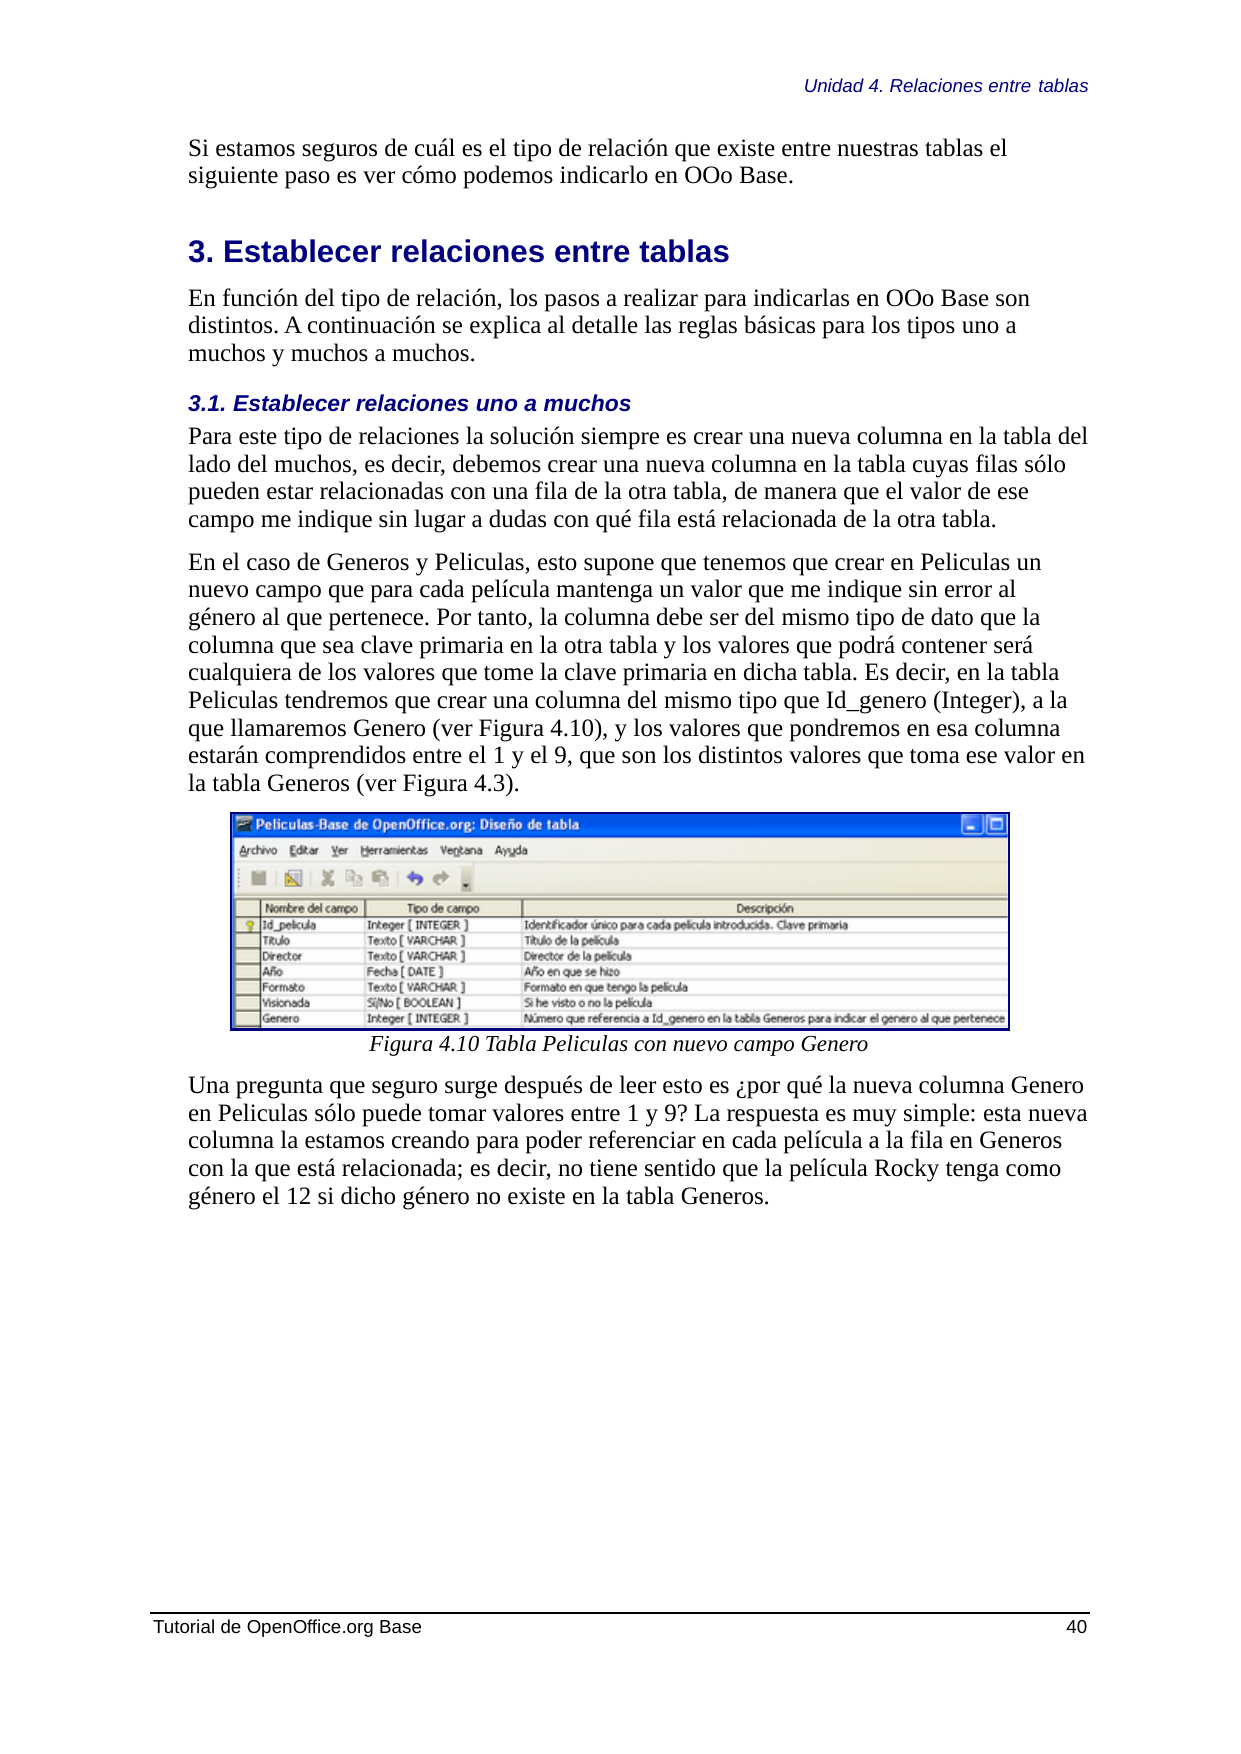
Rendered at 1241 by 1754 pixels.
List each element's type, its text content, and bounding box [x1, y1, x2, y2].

text Para este tipo de relaciones la solución siempre es crear una nueva columna en la tabla del lado del muchos, es decir, debemos crear una nueva columna en la tabla cuyas filas sólo pueden estar relacionadas con una fila de la otra tabla, de manera que el valor de ese campo me indique sin lugar a dudas con qué fila está relacionada de la otra tabla. [188, 422, 1090, 533]
subtitle Establecer relaciones entre tablas [188, 234, 1090, 269]
picture [232, 814, 1008, 1028]
text Si estamos seguros de cuál es el tipo de relación que existe entre nuestras tablas el siguiente paso es ver cómo podemos indicarlo en OOo Base. [188, 134, 1090, 189]
text En función del tipo de relación, los pasos a realizar para indicarlas en OOo Base son distintos. A continuación se explica al detalle las reglas básicas para los tipos uno a muchos y muchos a muchos. [188, 284, 1090, 367]
text Una pregunta que seguro surge después de leer esto es ¿por qué la nueva columna Genero en Peliculas sólo puede tomar valores entre 1 y 9? La respuesta es muy simple: esta nueva columna la estamos creando para poder referenciar en cada película a la fila en Generos con la que está relacionada; es decir, no tiene sentido que la película Rocky tenga como género el 12 si dicho género no existe en la tabla Generos. [188, 1071, 1090, 1209]
subtitle Establecer relaciones uno a muchos [188, 391, 1090, 416]
text Figura 4.10 Tabla Peliculas con nuevo campo Genero [150, 812, 1090, 1056]
text En el caso de Generos y Peliculas, esto supone que tenemos que crear en Peliculas un nuevo campo que para cada película mantenga un valor que me indique sin error al género al que pertenece. Por tanto, la columna debe ser del mismo tipo de dato que la columna que sea clave primaria en la otra tabla y los valores que podrá contener será cualquiera de los valores que tome la clave primaria en dicha tabla. Es decir, en la tabla Peliculas tendremos que crear una columna del mismo tipo que Id_genero (Integer), a la que llamaremos Genero (ver Figura 4.10), y los valores que pondremos en esa columna estarán comprendidos entre el 1 y el 9, que son los distintos valores que toma ese valor en la tabla Generos (ver Figura 4.3). [188, 548, 1090, 797]
